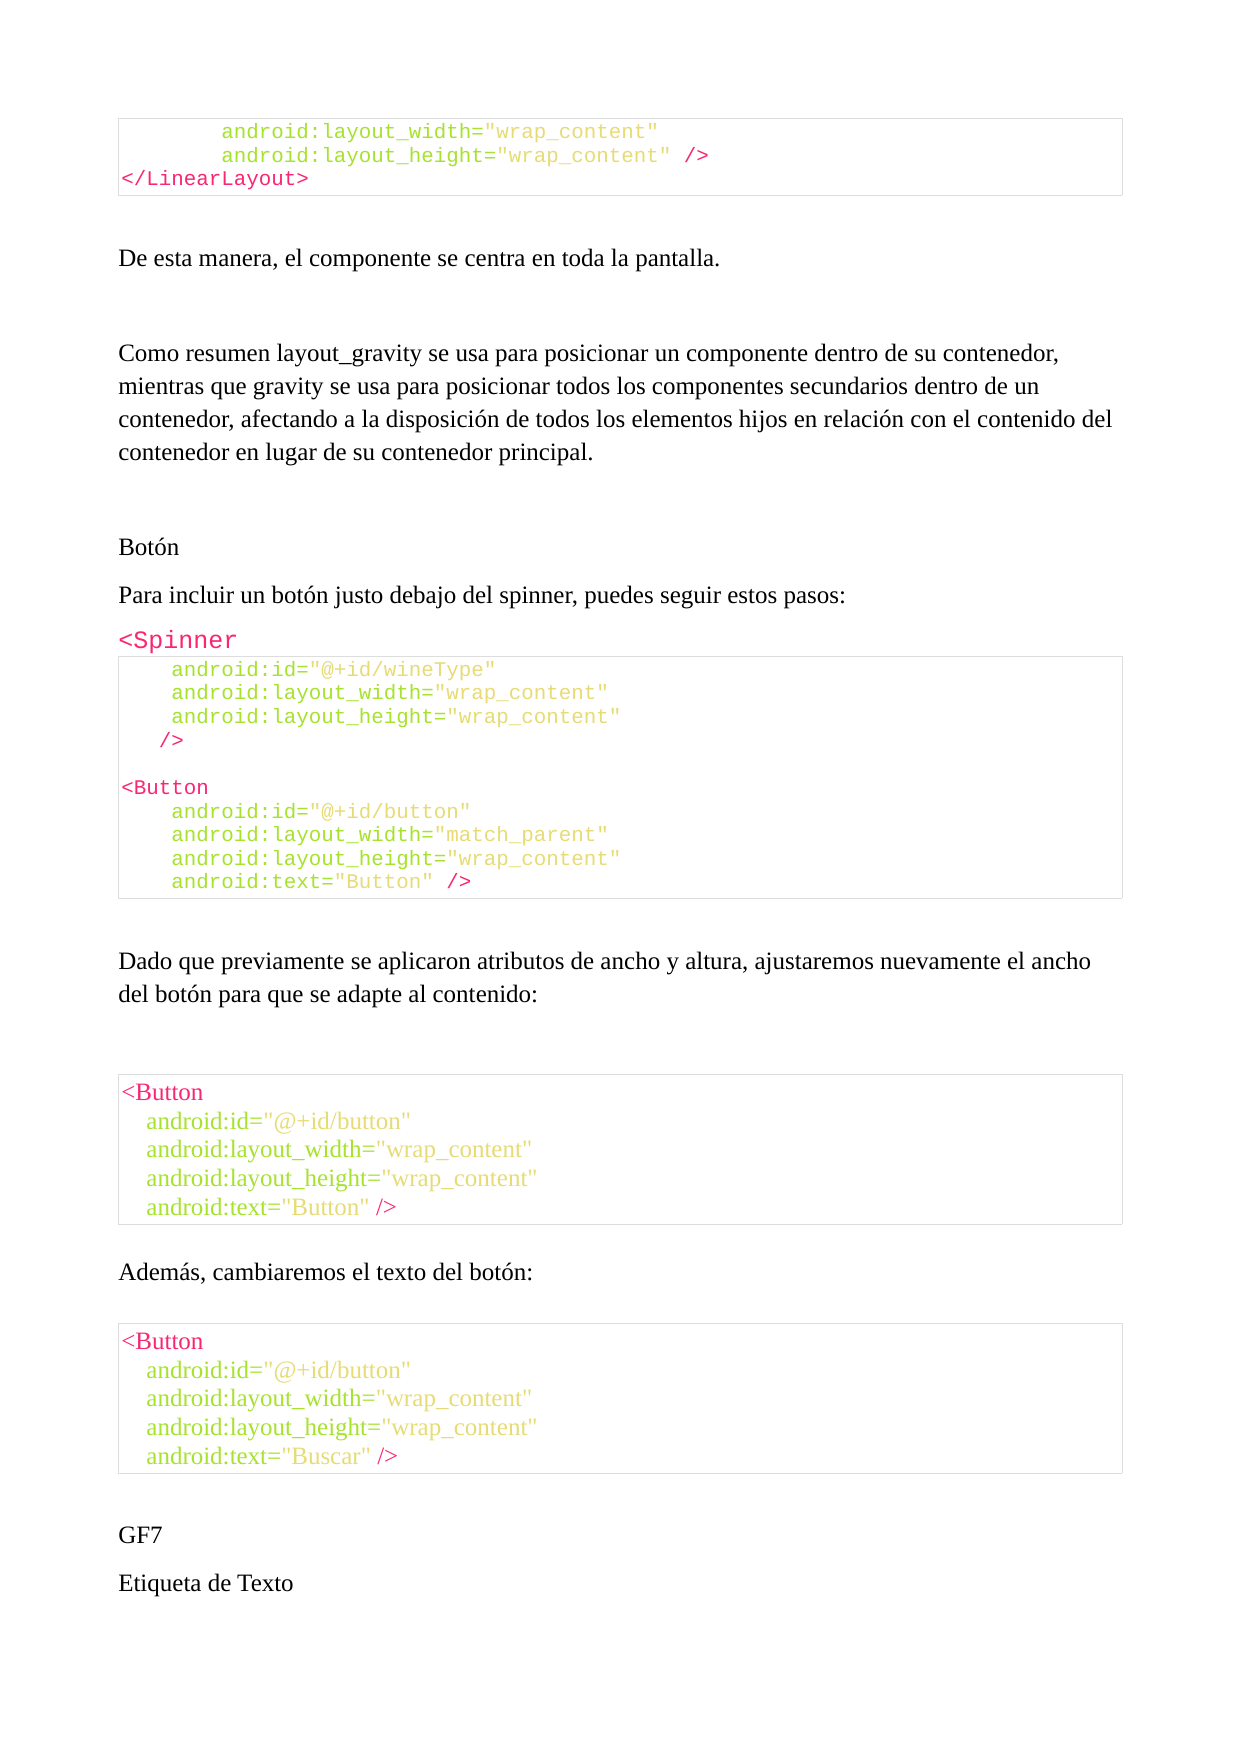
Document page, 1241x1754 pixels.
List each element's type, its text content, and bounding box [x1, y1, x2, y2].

text android:layout_height="wrap_content" /> [119, 142, 1122, 165]
text Etiqueta de Texto [118, 1568, 1122, 1597]
text android:layout_width="match_parent" [119, 821, 1122, 845]
text android:layout_height="wrap_content" [119, 845, 1122, 868]
text android:id="@+id/wineType" [119, 657, 1122, 679]
text De esta manera, el componente se centra en toda la pantalla. [118, 243, 1122, 271]
text android:text="Button" /> [119, 1189, 1122, 1224]
text android:layout_width="wrap_content" [119, 1132, 1122, 1160]
text android:layout_width="wrap_content" [119, 679, 1122, 703]
text </LinearLayout> [119, 165, 1122, 195]
text android:id="@+id/button" [119, 1352, 1122, 1380]
text android:layout_width="wrap_content" [119, 1380, 1122, 1409]
text Además, cambiaremos el texto del botón: [118, 1257, 1122, 1286]
text android:layout_width="wrap_content" [119, 119, 1122, 142]
text /> [119, 727, 1122, 753]
text android:layout_height="wrap_content" [119, 703, 1122, 727]
text <Spinner [118, 627, 1122, 656]
text GF7 [118, 1520, 1122, 1549]
text android:layout_height="wrap_content" [119, 1160, 1122, 1189]
text android:layout_height="wrap_content" [119, 1409, 1122, 1438]
text android:text="Button" /> [119, 868, 1122, 898]
text <Button [119, 774, 1122, 798]
text Botón [118, 532, 1122, 561]
text android:id="@+id/button" [119, 1103, 1122, 1132]
text <Button [119, 1075, 1122, 1103]
text Como resumen layout_gravity se usa para posicionar un componente dentro de su contenedor, mientras que gravity se usa para posicionar todos los componentes secundarios dentro de un contenedor, afectando a la disposición de todos los elementos hijos en relación con el contenido del contenedor en lugar de su contenedor principal. [118, 338, 1122, 466]
text android:text="Buscar" /> [119, 1438, 1122, 1473]
text <Button [119, 1324, 1122, 1352]
text android:id="@+id/button" [119, 798, 1122, 821]
text Dado que previamente se aplicaron atributos de ancho y altura, ajustaremos nuevamente el ancho del botón para que se adapte al contenido: [118, 946, 1122, 1008]
text Para incluir un botón justo debajo del spinner, puedes seguir estos pasos: [118, 580, 1122, 608]
